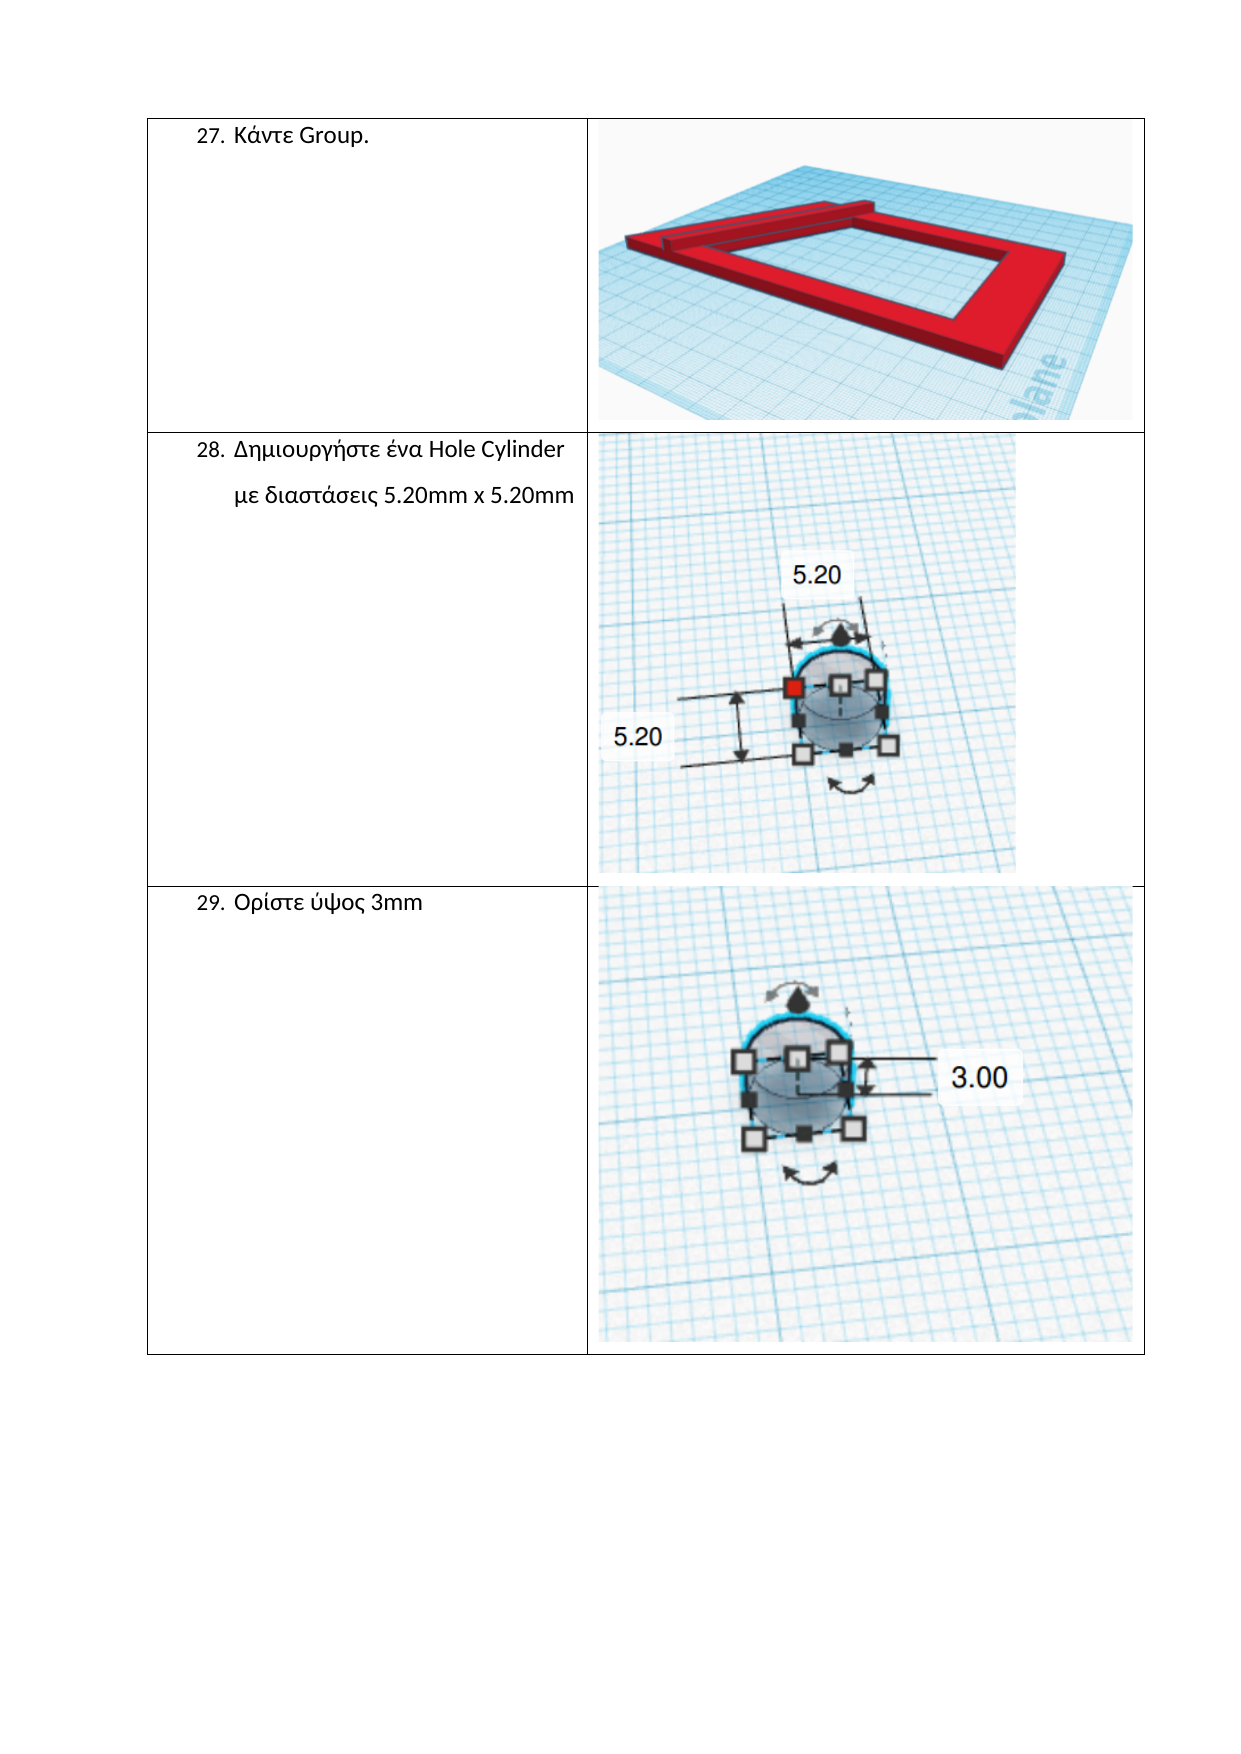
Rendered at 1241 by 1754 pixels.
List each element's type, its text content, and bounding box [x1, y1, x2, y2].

table_cell [588, 433, 1144, 886]
table_cell Δημιουργήστε ένα Hole Cylinder με διαστάσεις 5.20mm x 5.20mm [148, 433, 587, 886]
table_cell [588, 119, 1144, 432]
table_cell Ορίστε ύψος 3mm [148, 887, 587, 1354]
table_cell Κάντε Group. [148, 119, 587, 432]
table_cell [588, 887, 1144, 1354]
